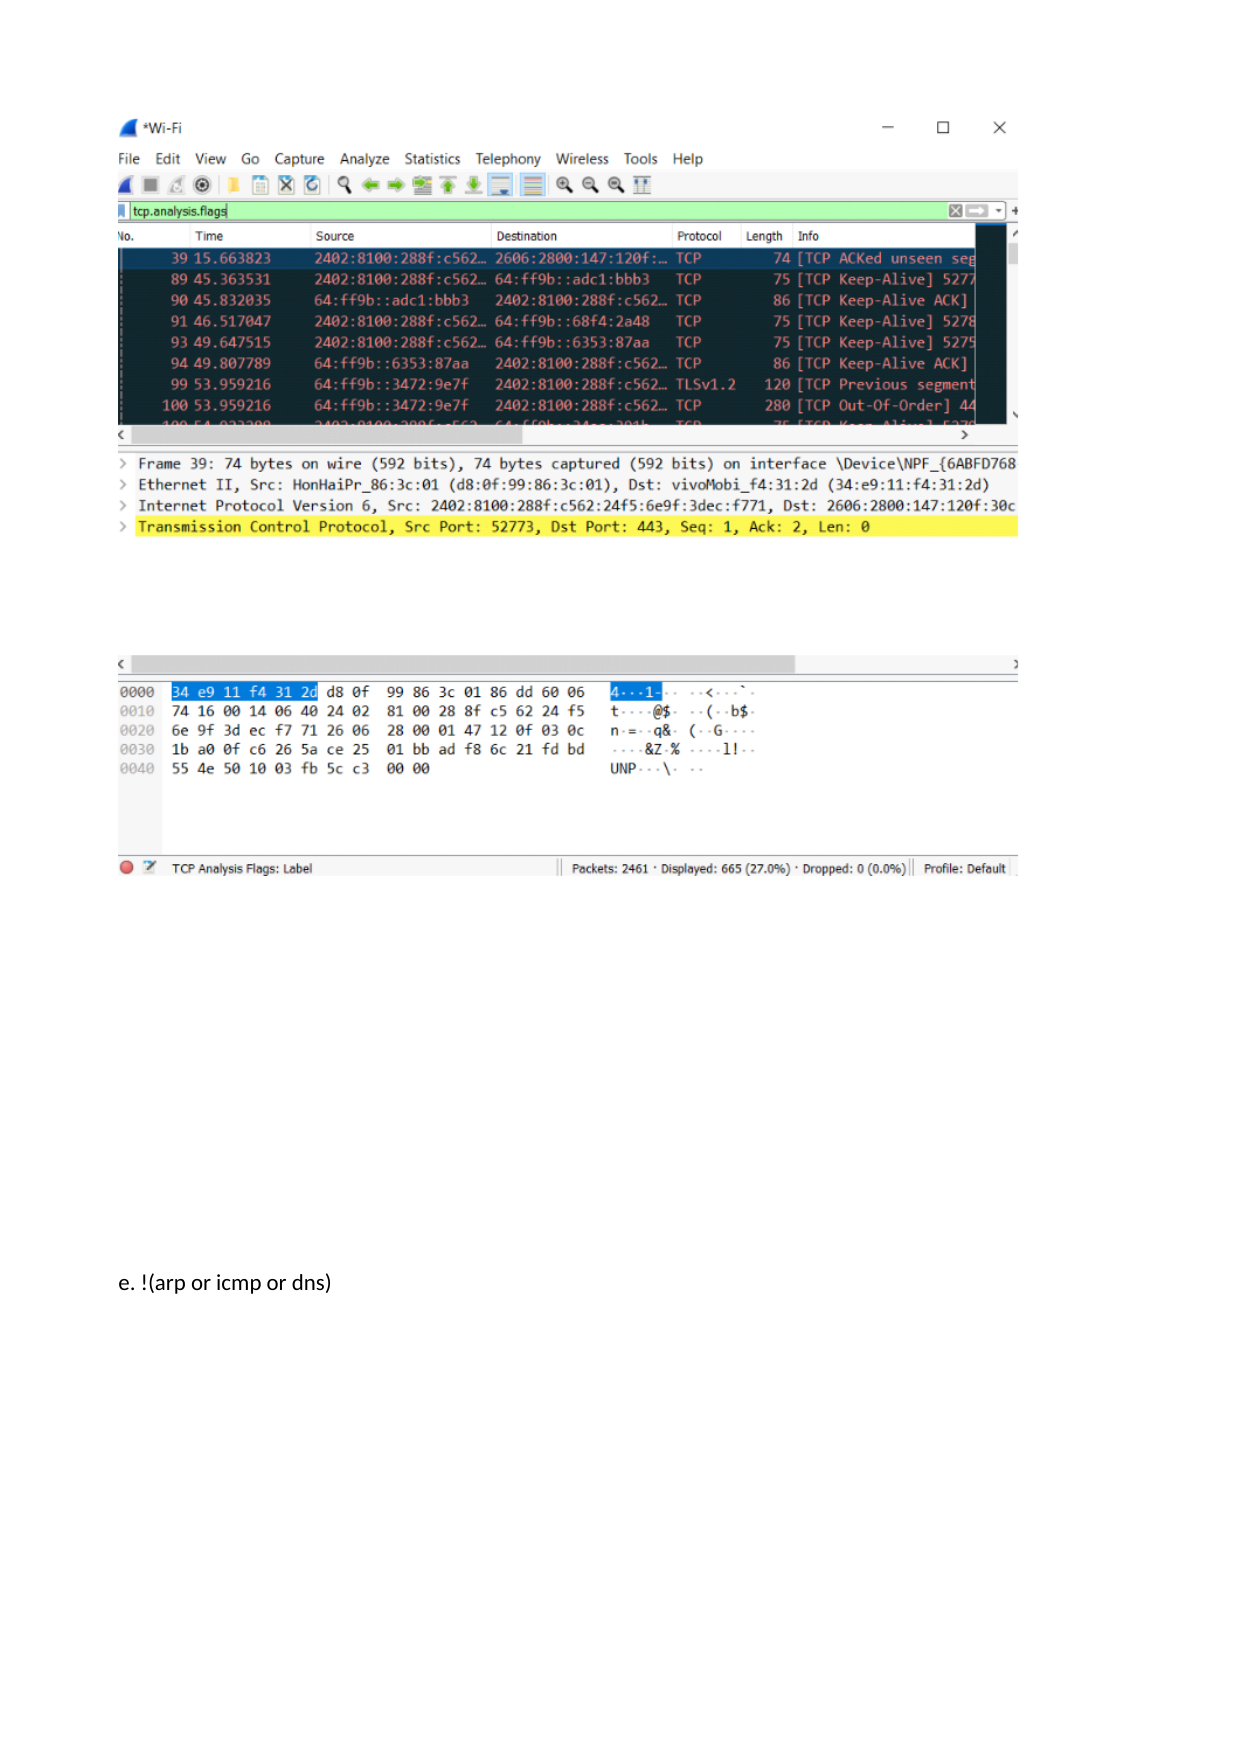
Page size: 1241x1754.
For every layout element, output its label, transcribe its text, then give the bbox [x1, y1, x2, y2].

text e. !(arp or icmp or dns) [118, 1268, 1122, 1296]
